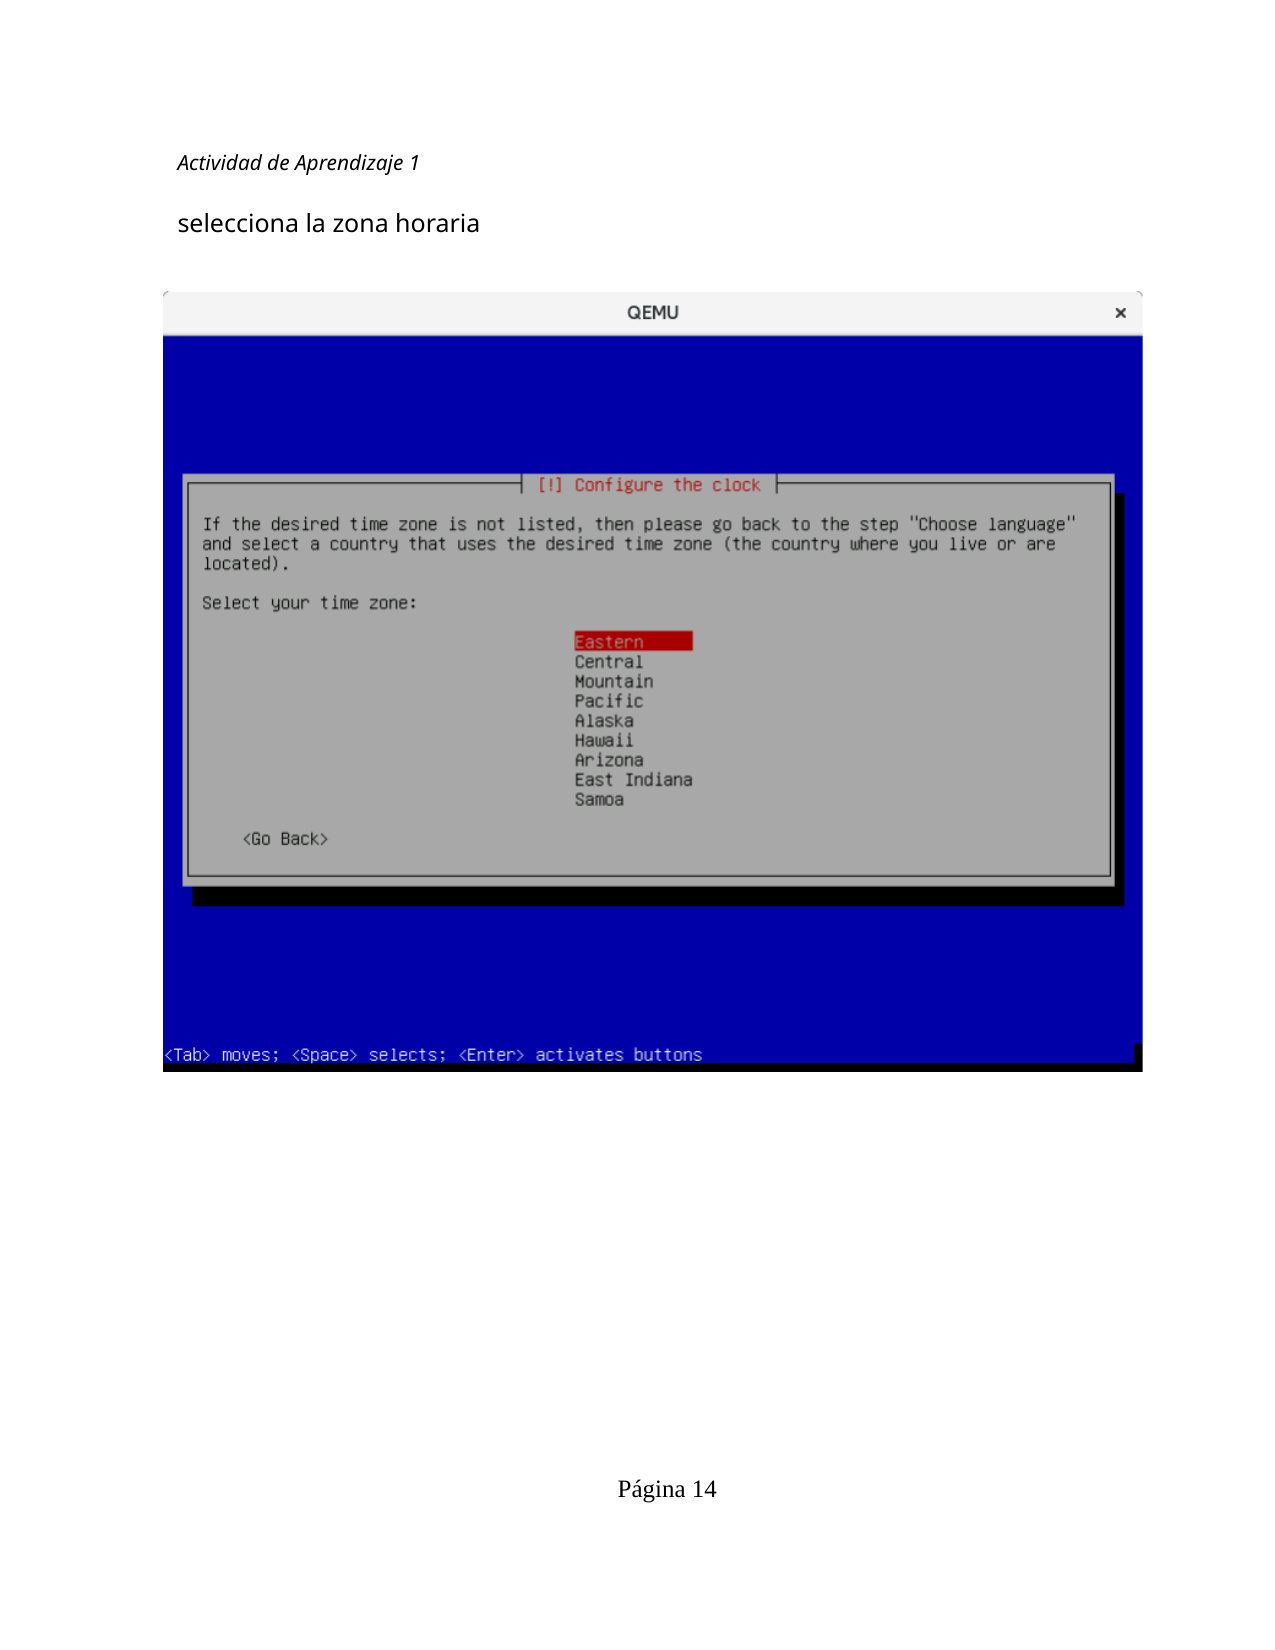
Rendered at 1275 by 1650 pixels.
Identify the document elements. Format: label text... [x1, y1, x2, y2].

text selecciona la zona horaria [177, 206, 1157, 239]
picture [163, 291, 1143, 1072]
